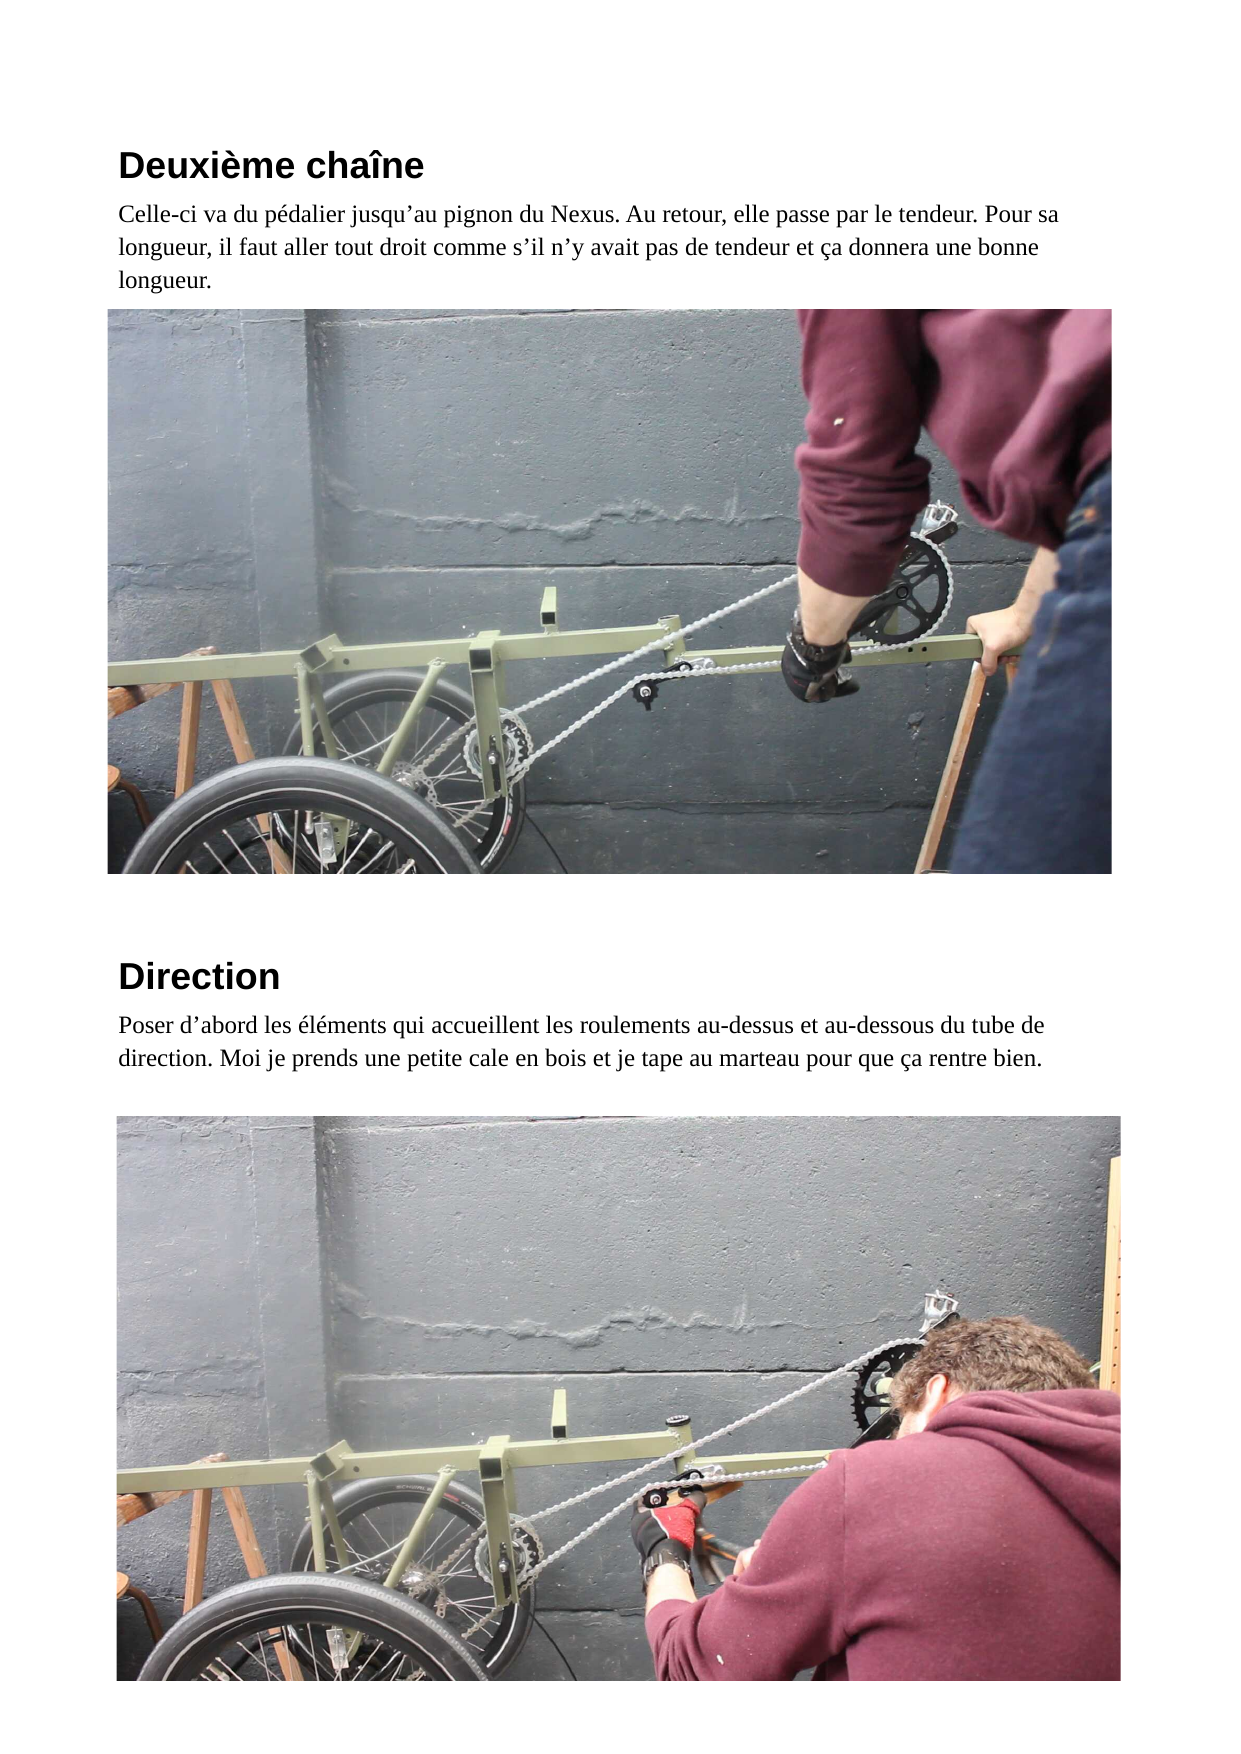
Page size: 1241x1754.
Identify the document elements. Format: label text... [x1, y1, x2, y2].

picture [116, 1116, 1121, 1681]
text Poser d’abord les éléments qui accueillent les roulements au-dessus et au-dessous du tube de direction. Moi je prends une petite cale en bois et je tape au marteau pour que ça rentre bien. [118, 1010, 1122, 1072]
subtitle Deuxième chaîne [118, 143, 1122, 186]
subtitle Direction [118, 954, 1122, 998]
picture [107, 309, 1112, 874]
text Celle-ci va du pédalier jusqu’au pignon du Nexus. Au retour, elle passe par le tendeur. Pour sa longueur, il faut aller tout droit comme s’il n’y avait pas de tendeur et ça donnera une bonne longueur. [118, 199, 1122, 293]
